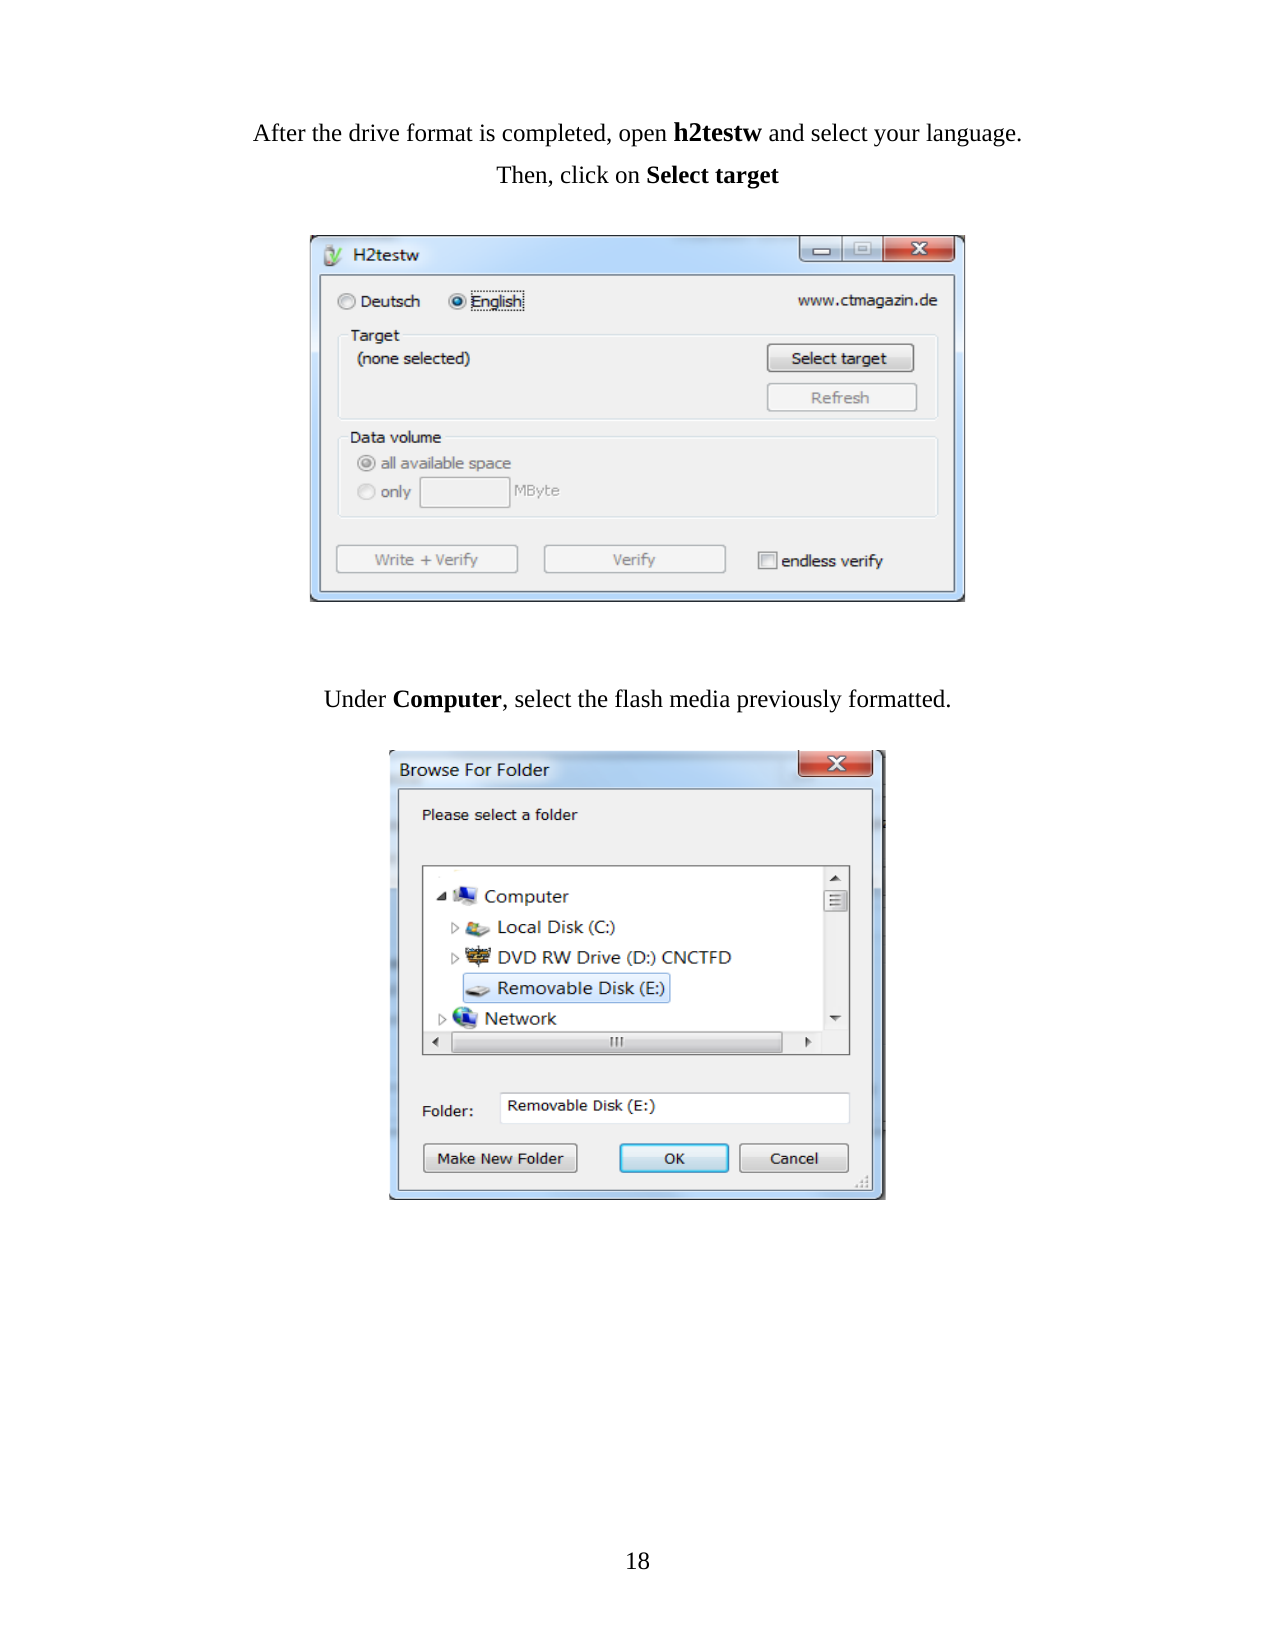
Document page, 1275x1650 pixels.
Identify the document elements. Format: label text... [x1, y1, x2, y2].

picture [309, 235, 966, 602]
text After the drive format is completed, open h2testw and select your language. [75, 116, 1200, 147]
text Under Computer, select the flash media previously formatted. [75, 684, 1200, 713]
picture [389, 750, 886, 1200]
text Then, click on Select target [75, 160, 1200, 189]
